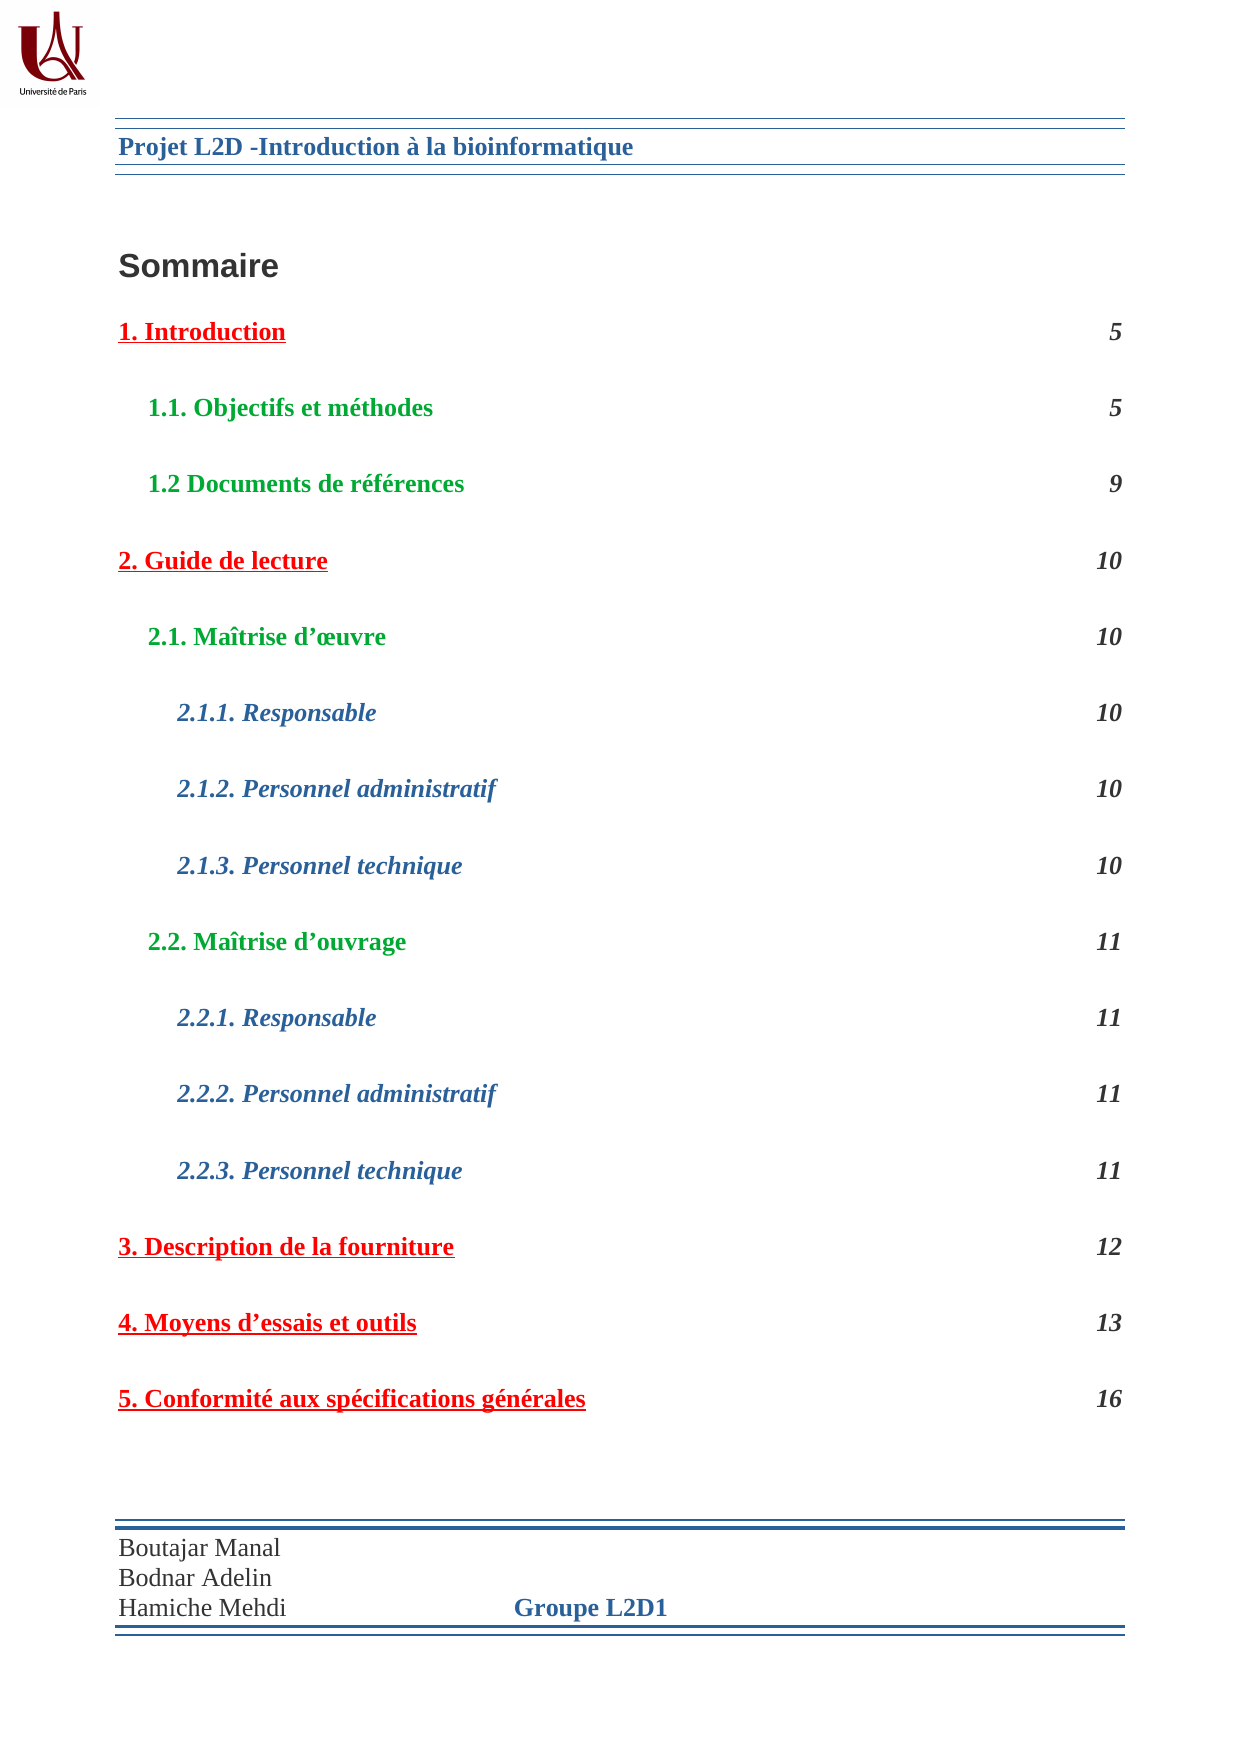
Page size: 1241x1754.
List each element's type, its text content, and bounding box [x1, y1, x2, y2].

subtitle Sommaire [118, 246, 1122, 284]
text 1.1. Objectifs et méthodes 5 [148, 392, 1122, 422]
text 4. Moyens d’essais et outils 13 [118, 1307, 1122, 1337]
text 2.1. Maîtrise d’œuvre 10 [148, 621, 1122, 651]
text 5. Conformité aux spécifications générales 16 [118, 1383, 1122, 1413]
text 2. Guide de lecture 10 [118, 545, 1122, 575]
text 2.1.1. Responsable 10 [177, 697, 1122, 727]
picture [0, 0, 101, 107]
text 2.2.3. Personnel technique 11 [177, 1155, 1122, 1185]
text 1. Introduction 5 [118, 316, 1122, 346]
text 2.2.1. Responsable 11 [177, 1002, 1122, 1032]
text 3. Description de la fourniture 12 [118, 1231, 1122, 1261]
text 2.1.2. Personnel administratif 10 [177, 773, 1122, 803]
text 1.2 Documents de références 9 [148, 468, 1122, 498]
text 2.2.2. Personnel administratif 11 [177, 1078, 1122, 1108]
text 2.2. Maîtrise d’ouvrage 11 [148, 926, 1122, 956]
text 2.1.3. Personnel technique 10 [177, 850, 1122, 880]
